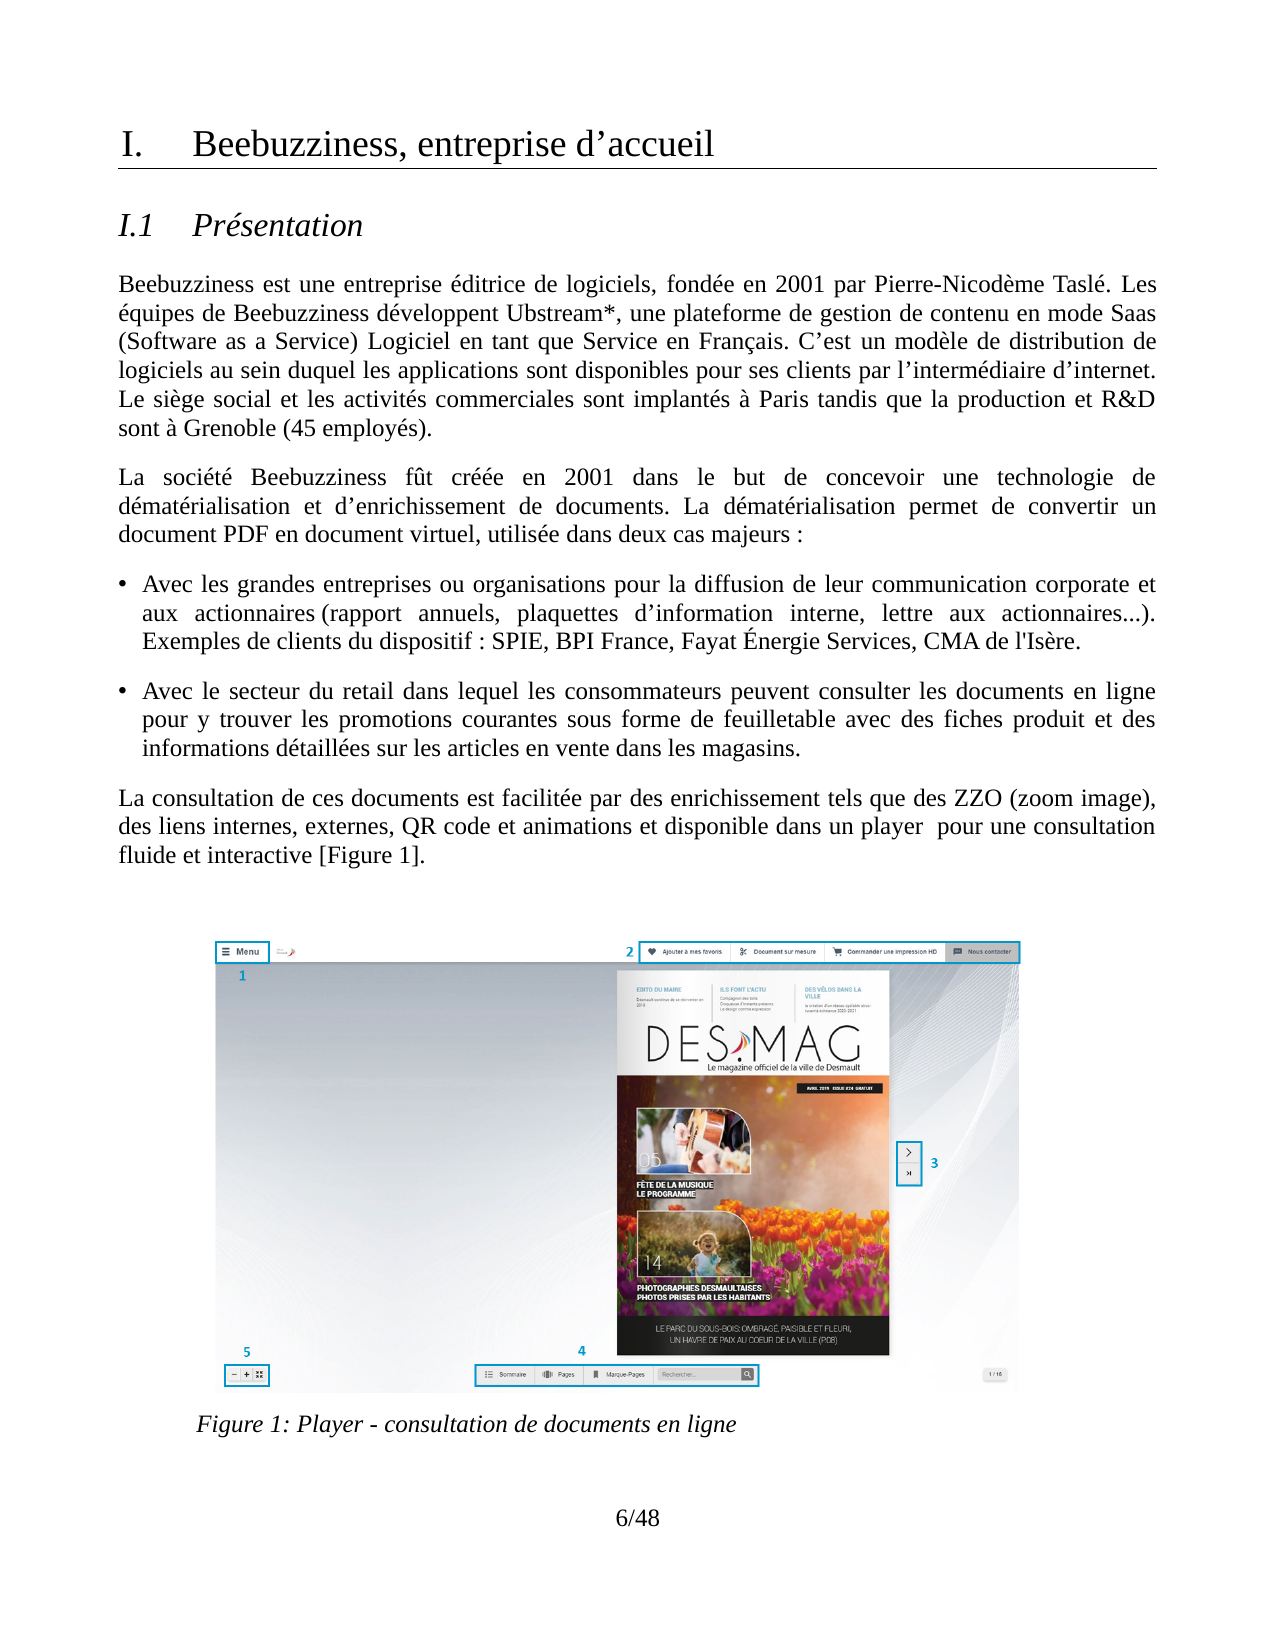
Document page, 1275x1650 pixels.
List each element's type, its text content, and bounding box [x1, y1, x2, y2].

text La société Beebuzziness fût créée en 2001 dans le but de concevoir une technologie de dématérialisation et d’enrichissement de documents. La dématérialisation permet de convertir un document PDF en document virtuel, utilisée dans deux cas majeurs : [118, 462, 1157, 548]
subtitle Beebuzziness, entreprise d’accueil [118, 118, 1157, 168]
text Figure 1: Player - consultation de documents en ligne [196, 1404, 1037, 1438]
list Avec les grandes entreprises ou organisations pour la diffusion de leur communication corporate et aux actionnaires (rapport annuels, plaquettes d’information interne, lettre aux actionnaires...). Exemples de clients du dispositif : SPIE, BPI France, Fayat Énergie Services, CMA de l'Isère. [118, 569, 1157, 655]
list Avec le secteur du retail dans lequel les consommateurs peuvent consulter les documents en ligne pour y trouver les promotions courantes sous forme de feuilletable avec des fiches produit et des informations détaillées sur les articles en vente dans les magasins. [118, 676, 1157, 762]
picture [196, 931, 1038, 1404]
text Beebuzziness est une entreprise éditrice de logiciels, fondée en 2001 par Pierre-Nicodème Taslé. Les équipes de Beebuzziness développent Ubstream*, une plateforme de gestion de contenu en mode Saas (Software as a Service) Logiciel en tant que Service en Français. C’est un modèle de distribution de logiciels au sein duquel les applications sont disponibles pour ses clients par l’intermédiaire d’internet. Le siège social et les activités commerciales sont implantés à Paris tandis que la production et R&D sont à Grenoble (45 employés). [118, 269, 1157, 441]
subtitle Présentation [118, 206, 1157, 244]
text La consultation de ces documents est facilitée par des enrichissement tels que des ZZO (zoom image), des liens internes, externes, QR code et animations et disponible dans un player pour une consultation fluide et interactive [Figure 1]. [118, 783, 1157, 869]
